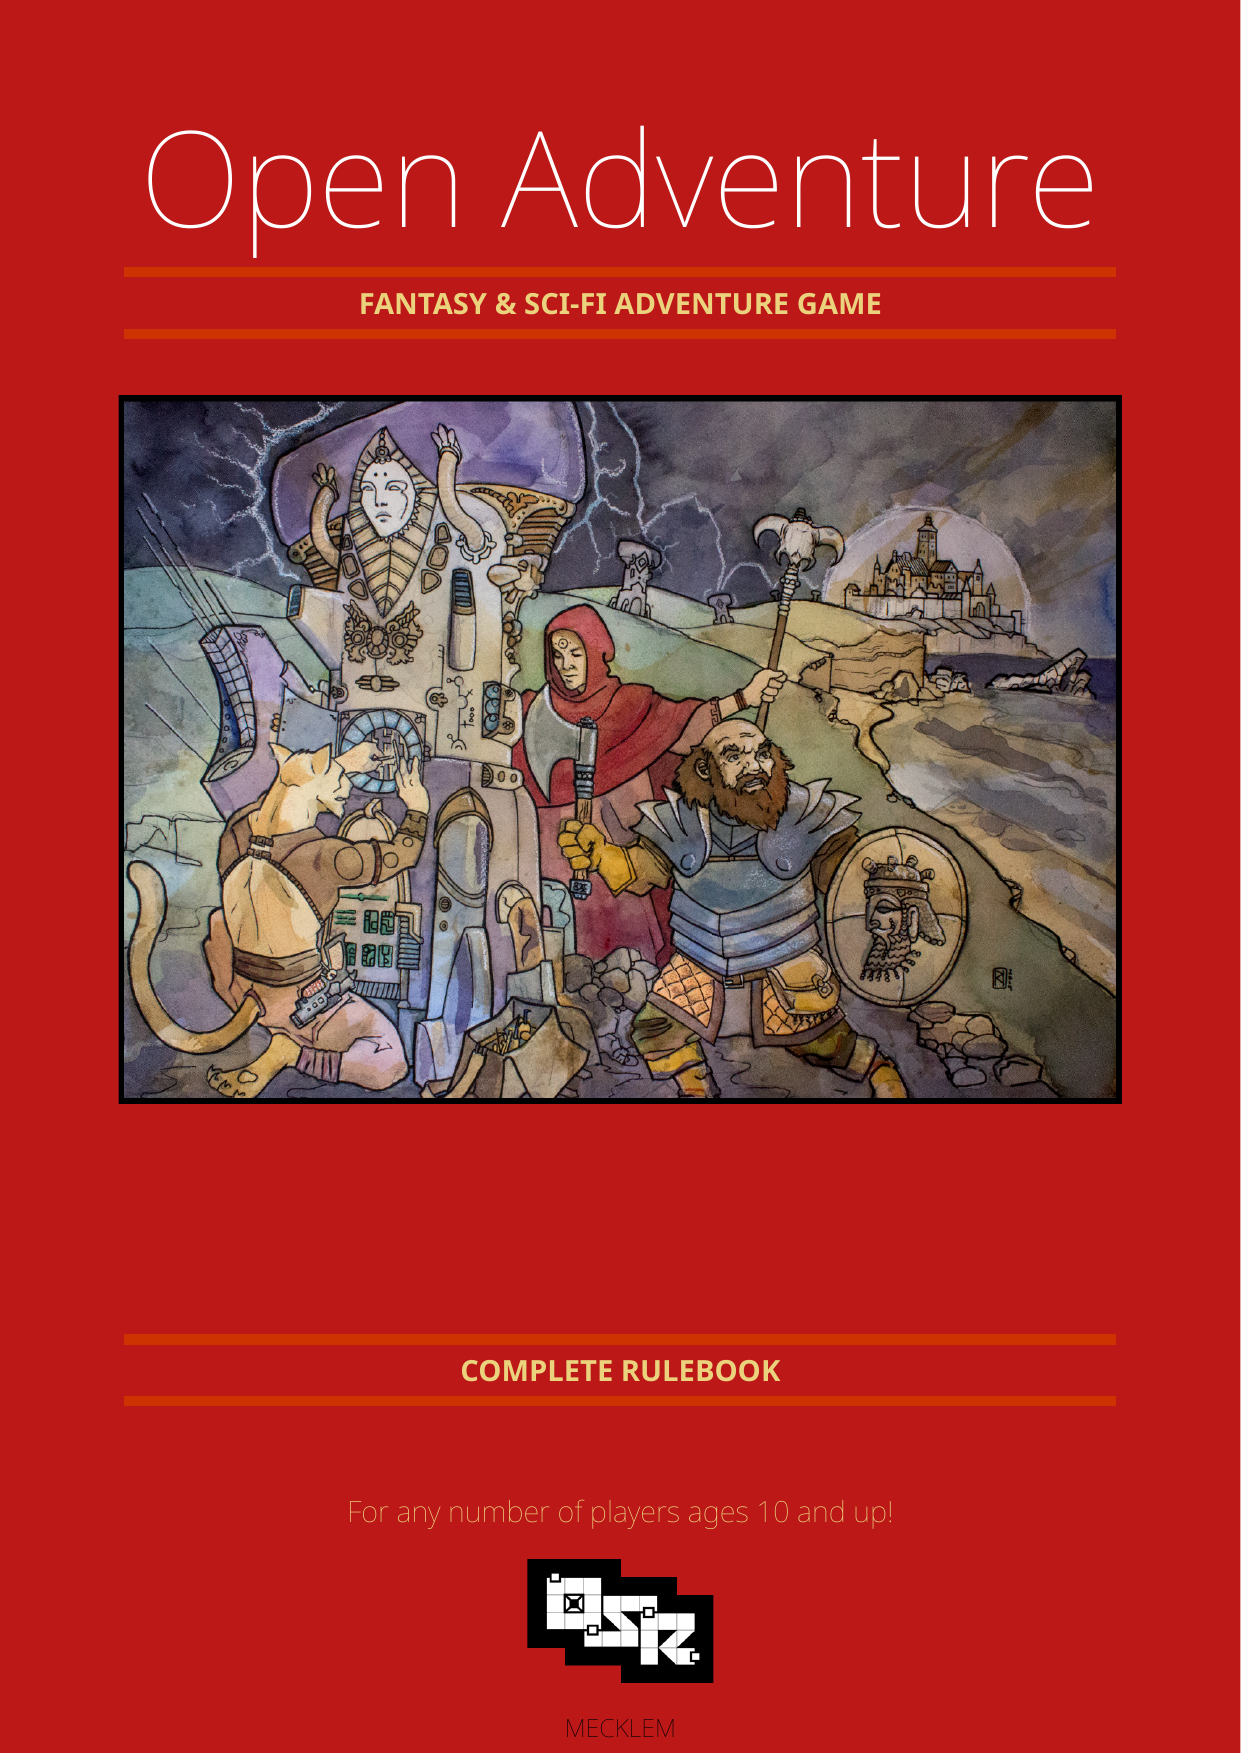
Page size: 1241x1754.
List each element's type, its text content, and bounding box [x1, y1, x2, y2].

table_header FANTASY & SCI-FI ADVENTURE GAME [124, 277, 1116, 328]
text MECKLEM [0, 1711, 1241, 1745]
picture [118, 395, 1122, 1104]
table_header COMPLETE RULEBOOK [124, 1345, 1116, 1396]
text For any number of players ages 10 and up! [0, 1491, 1241, 1531]
picture [527, 1559, 714, 1683]
text Open Adventure [0, 85, 1241, 267]
